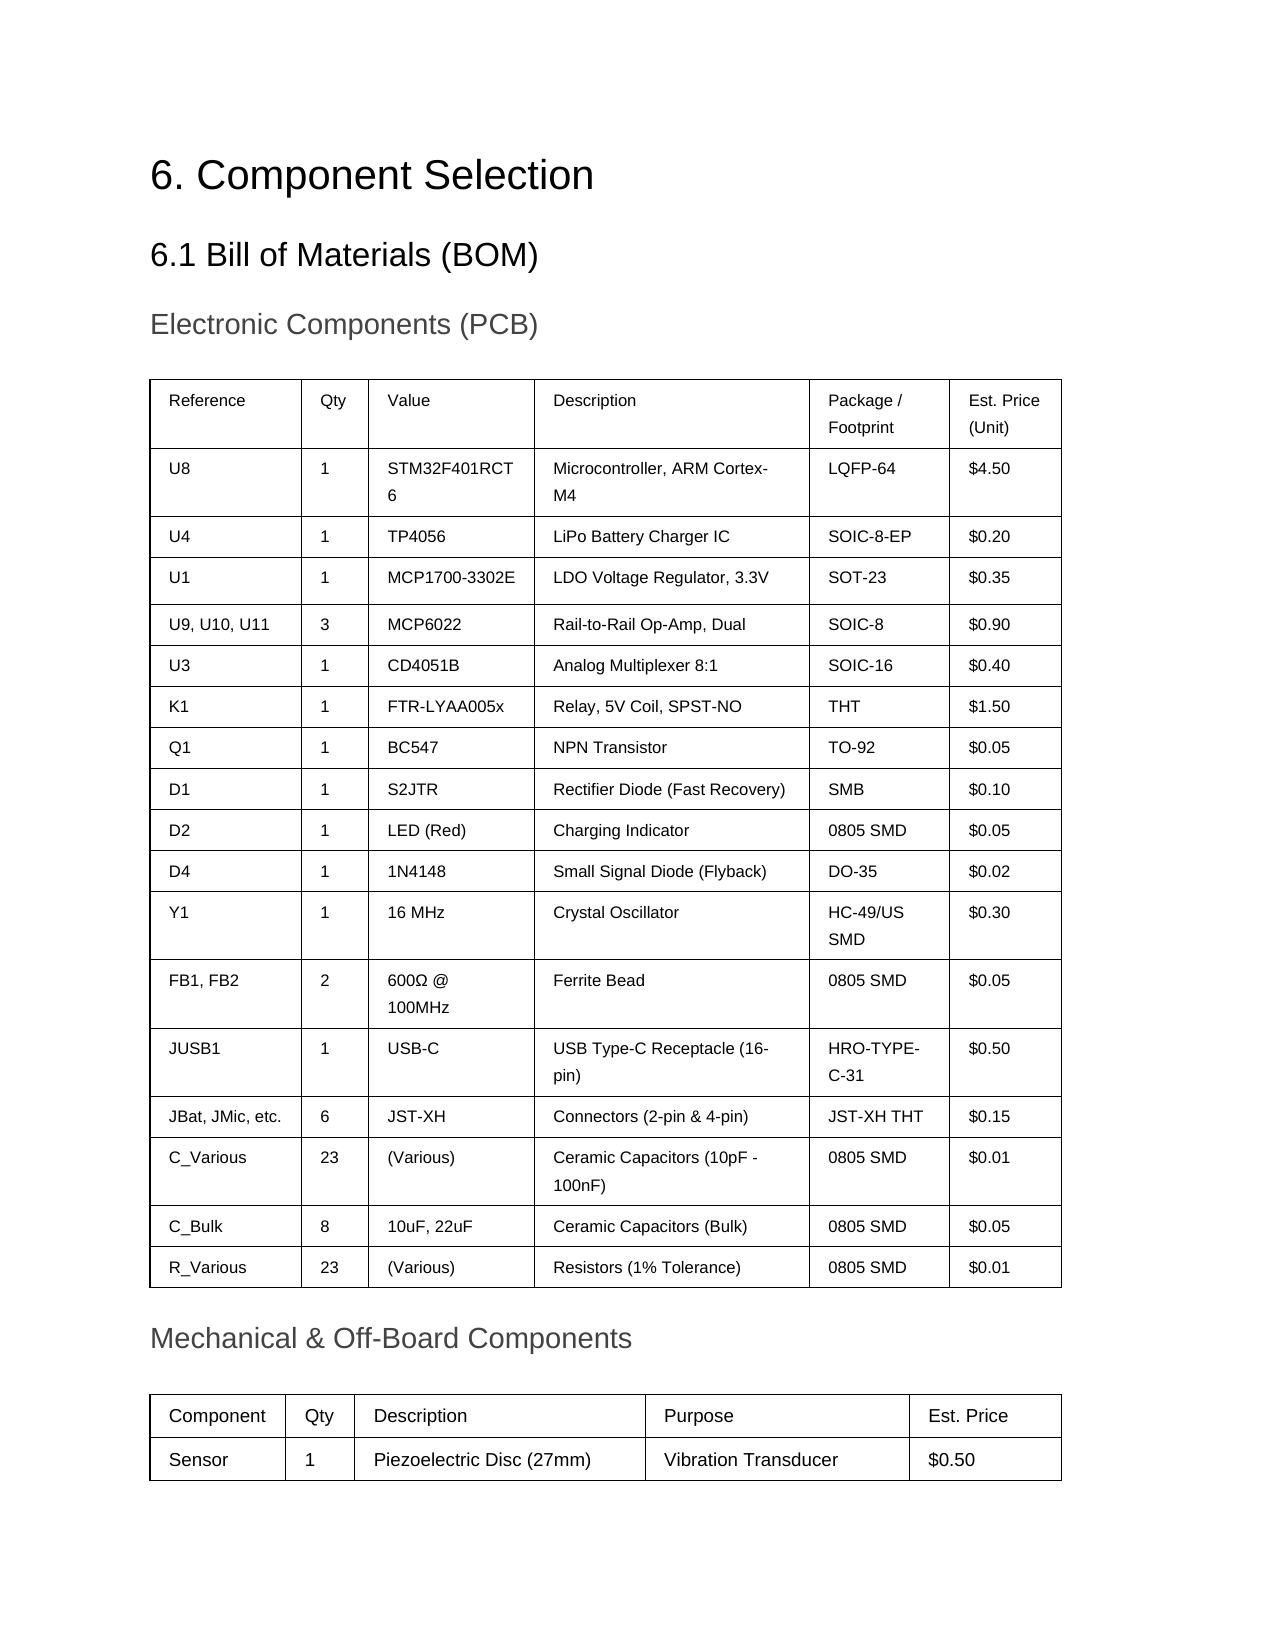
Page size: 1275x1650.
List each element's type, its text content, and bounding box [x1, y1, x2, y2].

table_cell $0.50 [910, 1438, 1061, 1480]
table_cell 0805 SMD [810, 960, 949, 1027]
table_cell Vibration Transducer [646, 1438, 909, 1480]
table_cell C_Bulk [151, 1206, 301, 1246]
table_cell THT [810, 687, 949, 727]
table_cell 1N4148 [369, 851, 534, 891]
table_cell Crystal Oscillator [535, 892, 809, 959]
table_cell (Various) [369, 1247, 534, 1287]
table_cell Resistors (1% Tolerance) [535, 1247, 809, 1287]
table_cell 0805 SMD [810, 1138, 949, 1205]
table_cell TO-92 [810, 728, 949, 768]
table_header Est. Price [910, 1395, 1061, 1437]
table_cell D2 [151, 810, 301, 850]
table_cell $0.30 [950, 892, 1061, 959]
table_cell 1 [302, 892, 368, 959]
table_cell Ceramic Capacitors (Bulk) [535, 1206, 809, 1246]
table_cell 8 [302, 1206, 368, 1246]
table_cell JST-XH [369, 1097, 534, 1137]
table_cell $0.05 [950, 728, 1061, 768]
table_cell JST-XH THT [810, 1097, 949, 1137]
table_cell R_Various [151, 1247, 301, 1287]
table_cell SMB [810, 769, 949, 809]
table_cell 1 [302, 449, 368, 516]
table_cell U8 [151, 449, 301, 516]
table_cell S2JTR [369, 769, 534, 809]
table_cell Ceramic Capacitors (10pF - 100nF) [535, 1138, 809, 1205]
table_cell Q1 [151, 728, 301, 768]
table_cell LDO Voltage Regulator, 3.3V [535, 558, 809, 604]
table_cell SOIC-8-EP [810, 517, 949, 557]
table_cell Microcontroller, ARM Cortex-M4 [535, 449, 809, 516]
table_cell 23 [302, 1138, 368, 1205]
table_header Purpose [646, 1395, 909, 1437]
table_cell 3 [302, 605, 368, 645]
subtitle Electronic Components (PCB) [150, 307, 1125, 341]
table_cell $0.05 [950, 810, 1061, 850]
subtitle Mechanical & Off-Board Components [150, 1321, 1125, 1355]
table_cell DO-35 [810, 851, 949, 891]
table_cell U3 [151, 646, 301, 686]
table_cell 1 [302, 517, 368, 557]
table_cell $0.50 [950, 1029, 1061, 1096]
table_cell $0.01 [950, 1247, 1061, 1287]
table_cell 600Ω @ 100MHz [369, 960, 534, 1027]
table_cell BC547 [369, 728, 534, 768]
table_cell 2 [302, 960, 368, 1027]
table_cell 1 [302, 810, 368, 850]
table_cell Y1 [151, 892, 301, 959]
table_cell $0.35 [950, 558, 1061, 604]
table_cell Connectors (2-pin & 4-pin) [535, 1097, 809, 1137]
table_cell Piezoelectric Disc (27mm) [355, 1438, 645, 1480]
table_cell Rectifier Diode (Fast Recovery) [535, 769, 809, 809]
table_cell 1 [286, 1438, 354, 1480]
table_cell 0805 SMD [810, 810, 949, 850]
table_cell 0805 SMD [810, 1247, 949, 1287]
table_cell U9, U10, U11 [151, 605, 301, 645]
table_cell U4 [151, 517, 301, 557]
table_cell $0.01 [950, 1138, 1061, 1205]
table_cell D1 [151, 769, 301, 809]
table_cell FB1, FB2 [151, 960, 301, 1027]
table_cell FTR-LYAA005x [369, 687, 534, 727]
table_cell 10uF, 22uF [369, 1206, 534, 1246]
table_cell TP4056 [369, 517, 534, 557]
table_cell $0.90 [950, 605, 1061, 645]
table_cell HRO-TYPE-C-31 [810, 1029, 949, 1096]
table_cell 1 [302, 1029, 368, 1096]
table_header Package / Footprint [810, 380, 949, 447]
table_cell D4 [151, 851, 301, 891]
table_cell Rail-to-Rail Op-Amp, Dual [535, 605, 809, 645]
table_header Description [535, 380, 809, 447]
table_cell $0.40 [950, 646, 1061, 686]
table_cell $0.05 [950, 1206, 1061, 1246]
table_cell SOIC-8 [810, 605, 949, 645]
table_cell 1 [302, 687, 368, 727]
table_cell CD4051B [369, 646, 534, 686]
table_header Component [151, 1395, 285, 1437]
table_cell Small Signal Diode (Flyback) [535, 851, 809, 891]
table_cell $0.15 [950, 1097, 1061, 1137]
subtitle 6.1 Bill of Materials (BOM) [150, 235, 1125, 274]
table_cell Relay, 5V Coil, SPST-NO [535, 687, 809, 727]
table_cell $0.10 [950, 769, 1061, 809]
table_cell MCP6022 [369, 605, 534, 645]
table_cell LiPo Battery Charger IC [535, 517, 809, 557]
subtitle 6. Component Selection [150, 150, 1125, 198]
table_cell USB-C [369, 1029, 534, 1096]
table_cell 1 [302, 851, 368, 891]
table_cell STM32F401RCT6 [369, 449, 534, 516]
table_cell K1 [151, 687, 301, 727]
table_cell 0805 SMD [810, 1206, 949, 1246]
table_cell C_Various [151, 1138, 301, 1205]
table_cell 1 [302, 769, 368, 809]
table_cell SOIC-16 [810, 646, 949, 686]
table_cell Ferrite Bead [535, 960, 809, 1027]
table_cell U1 [151, 558, 301, 604]
table_cell LED (Red) [369, 810, 534, 850]
table_cell JUSB1 [151, 1029, 301, 1096]
table_cell $1.50 [950, 687, 1061, 727]
table_cell JBat, JMic, etc. [151, 1097, 301, 1137]
table_cell SOT-23 [810, 558, 949, 604]
table_header Qty [302, 380, 368, 447]
table_cell HC-49/US SMD [810, 892, 949, 959]
table_cell $0.20 [950, 517, 1061, 557]
table_header Qty [286, 1395, 354, 1437]
table_cell 6 [302, 1097, 368, 1137]
table_cell 1 [302, 728, 368, 768]
table_cell USB Type-C Receptacle (16-pin) [535, 1029, 809, 1096]
table_header Est. Price (Unit) [950, 380, 1061, 447]
table_cell Sensor [151, 1438, 285, 1480]
table_cell 23 [302, 1247, 368, 1287]
table_cell 16 MHz [369, 892, 534, 959]
table_header Value [369, 380, 534, 447]
table_header Description [355, 1395, 645, 1437]
table_cell NPN Transistor [535, 728, 809, 768]
table_cell 1 [302, 558, 368, 604]
table_cell $4.50 [950, 449, 1061, 516]
table_cell LQFP-64 [810, 449, 949, 516]
table_cell MCP1700-3302E [369, 558, 534, 604]
table_cell 1 [302, 646, 368, 686]
table_cell $0.05 [950, 960, 1061, 1027]
table_cell Analog Multiplexer 8:1 [535, 646, 809, 686]
table_cell (Various) [369, 1138, 534, 1205]
table_cell Charging Indicator [535, 810, 809, 850]
table_header Reference [151, 380, 301, 447]
table_cell $0.02 [950, 851, 1061, 891]
